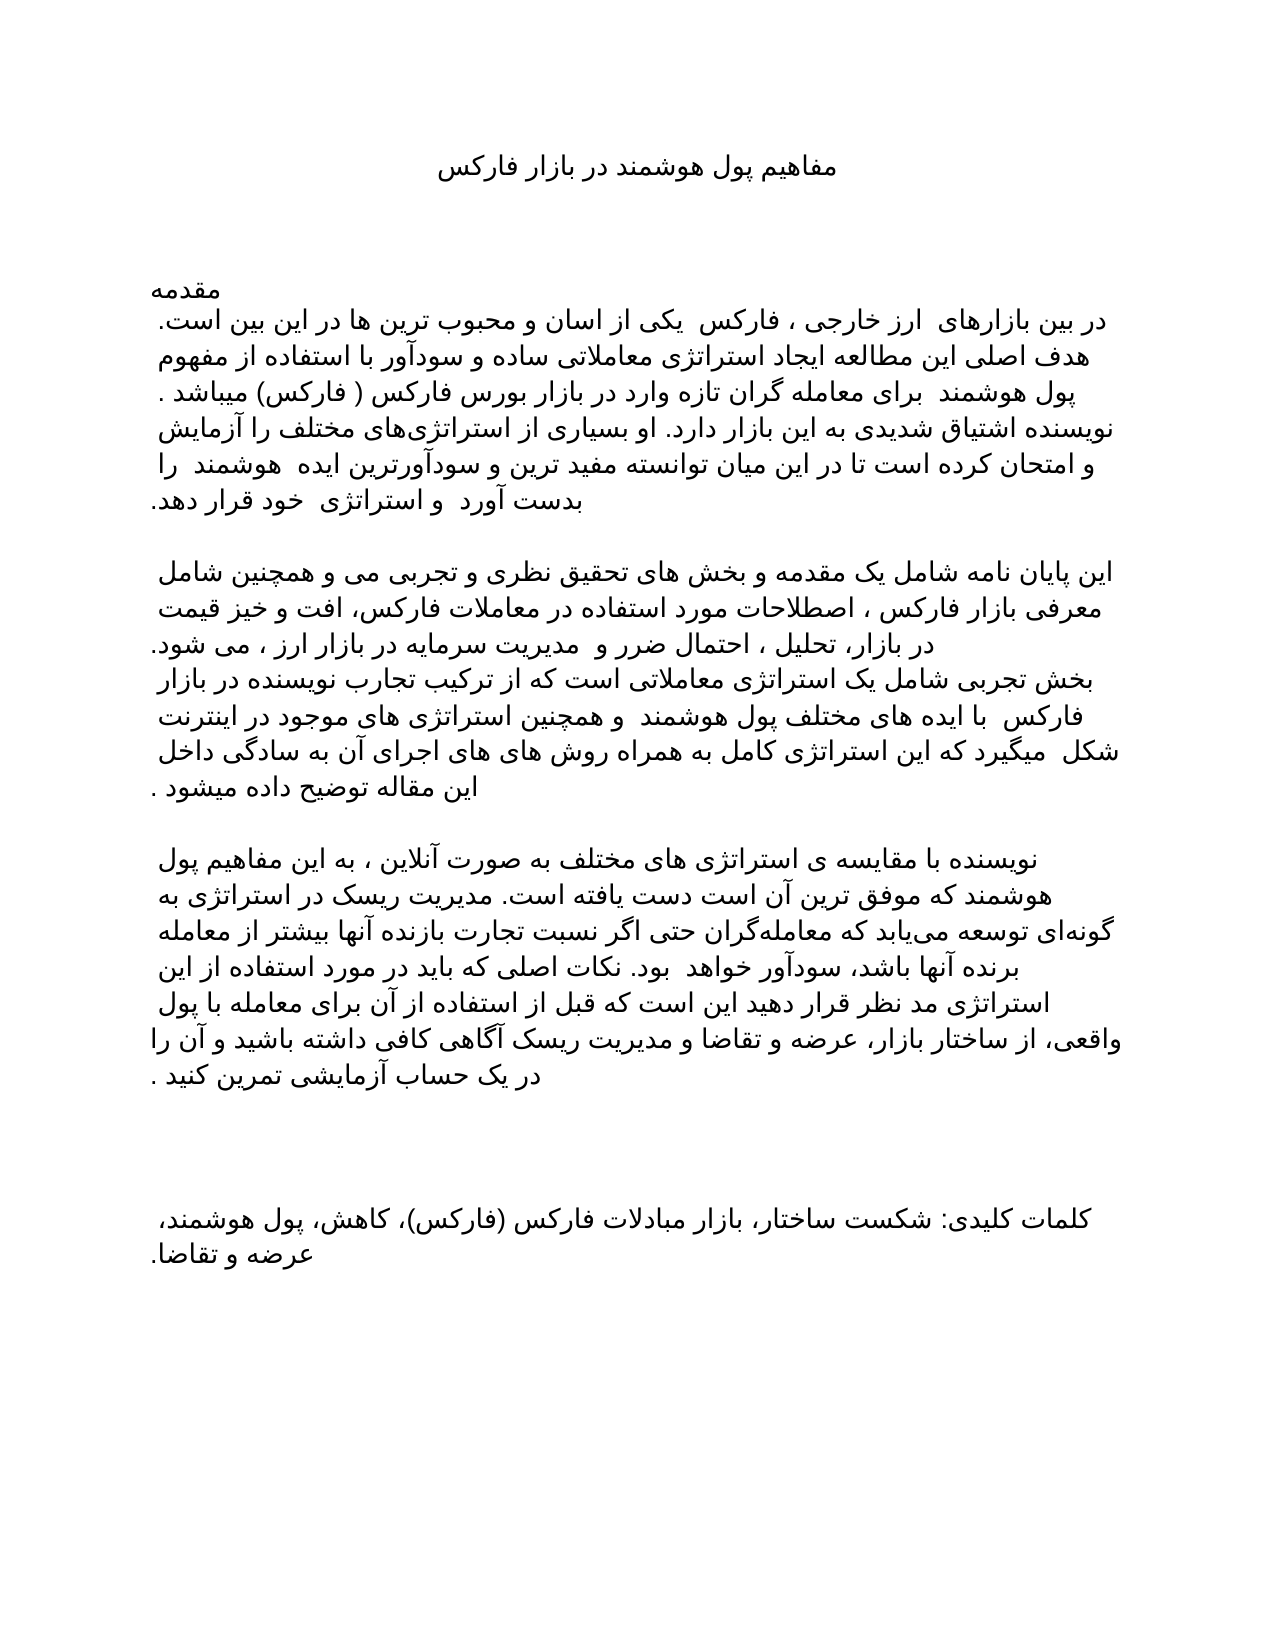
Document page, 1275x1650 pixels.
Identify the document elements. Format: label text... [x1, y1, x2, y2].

text کلمات کلیدی: شکست ساختار، بازار مبادلات فارکس (فارکس)، کاهش، پول هوشمند، عرضه و تقاضا. [150, 1203, 1125, 1270]
text این پایان نامه شامل یک مقدمه و بخش های تحقیق نظری و تجربی می و همچنین شامل معرفی بازار فارکس ، اصطلاحات مورد استفاده در معاملات فارکس، افت و خیز قیمت در بازار، تحلیل ، احتمال ضرر و مدیریت سرمایه در بازار ارز ، می شود. [150, 556, 1125, 659]
title مقدمه [150, 273, 1125, 304]
text نویسنده با مقایسه ی استراتژی های مختلف به صورت آنلاین ، به این مفاهیم پول هوشمند که موفق ترین آن است دست یافته است. مدیریت ریسک در استراتژی به گونه‌ای توسعه می‌یابد که معامله‌گران حتی اگر نسبت تجارت بازنده آنها بیشتر از معامله برنده آنها باشد، سودآور خواهد بود. نکات اصلی که باید در مورد استفاده از این استراتژی مد نظر قرار دهید این است که قبل از استفاده از آن برای معامله با پول واقعی، از ساختار بازار، عرضه و تقاضا و مدیریت ریسک آگاهی کافی داشته باشید و آن را در یک حساب آزمایشی تمرین کنید . [150, 843, 1125, 1090]
title مفاهیم پول هوشمند در بازار فارکس [150, 150, 1125, 181]
text در بین بازارهای ارز خارجی ، فارکس یکی از اسان و محبوب ترین ها در این بین است. هدف اصلی این مطالعه ایجاد استراتژی معاملاتی ساده و سودآور با استفاده از مفهوم پول هوشمند برای معامله گران تازه وارد در بازار بورس فارکس ( فارکس) میباشد . نویسنده اشتیاق شدیدی به این بازار دارد. او بسیاری از استراتژی‌های مختلف را آزمایش و امتحان کرده است تا در این میان توانسته مفید ترین و سودآورترین ایده هوشمند را بدست آورد و استراتژی خود قرار دهد. [150, 304, 1125, 515]
text بخش تجربی شامل یک استراتژی معاملاتی است که از ترکیب تجارب نویسنده در بازار فارکس با ایده های مختلف پول هوشمند و همچنین استراتژی های موجود در اینترنت شکل میگیرد که این استراتژی کامل به همراه روش های های اجرای آن به سادگی داخل این مقاله توضیح داده میشود . [150, 663, 1125, 803]
